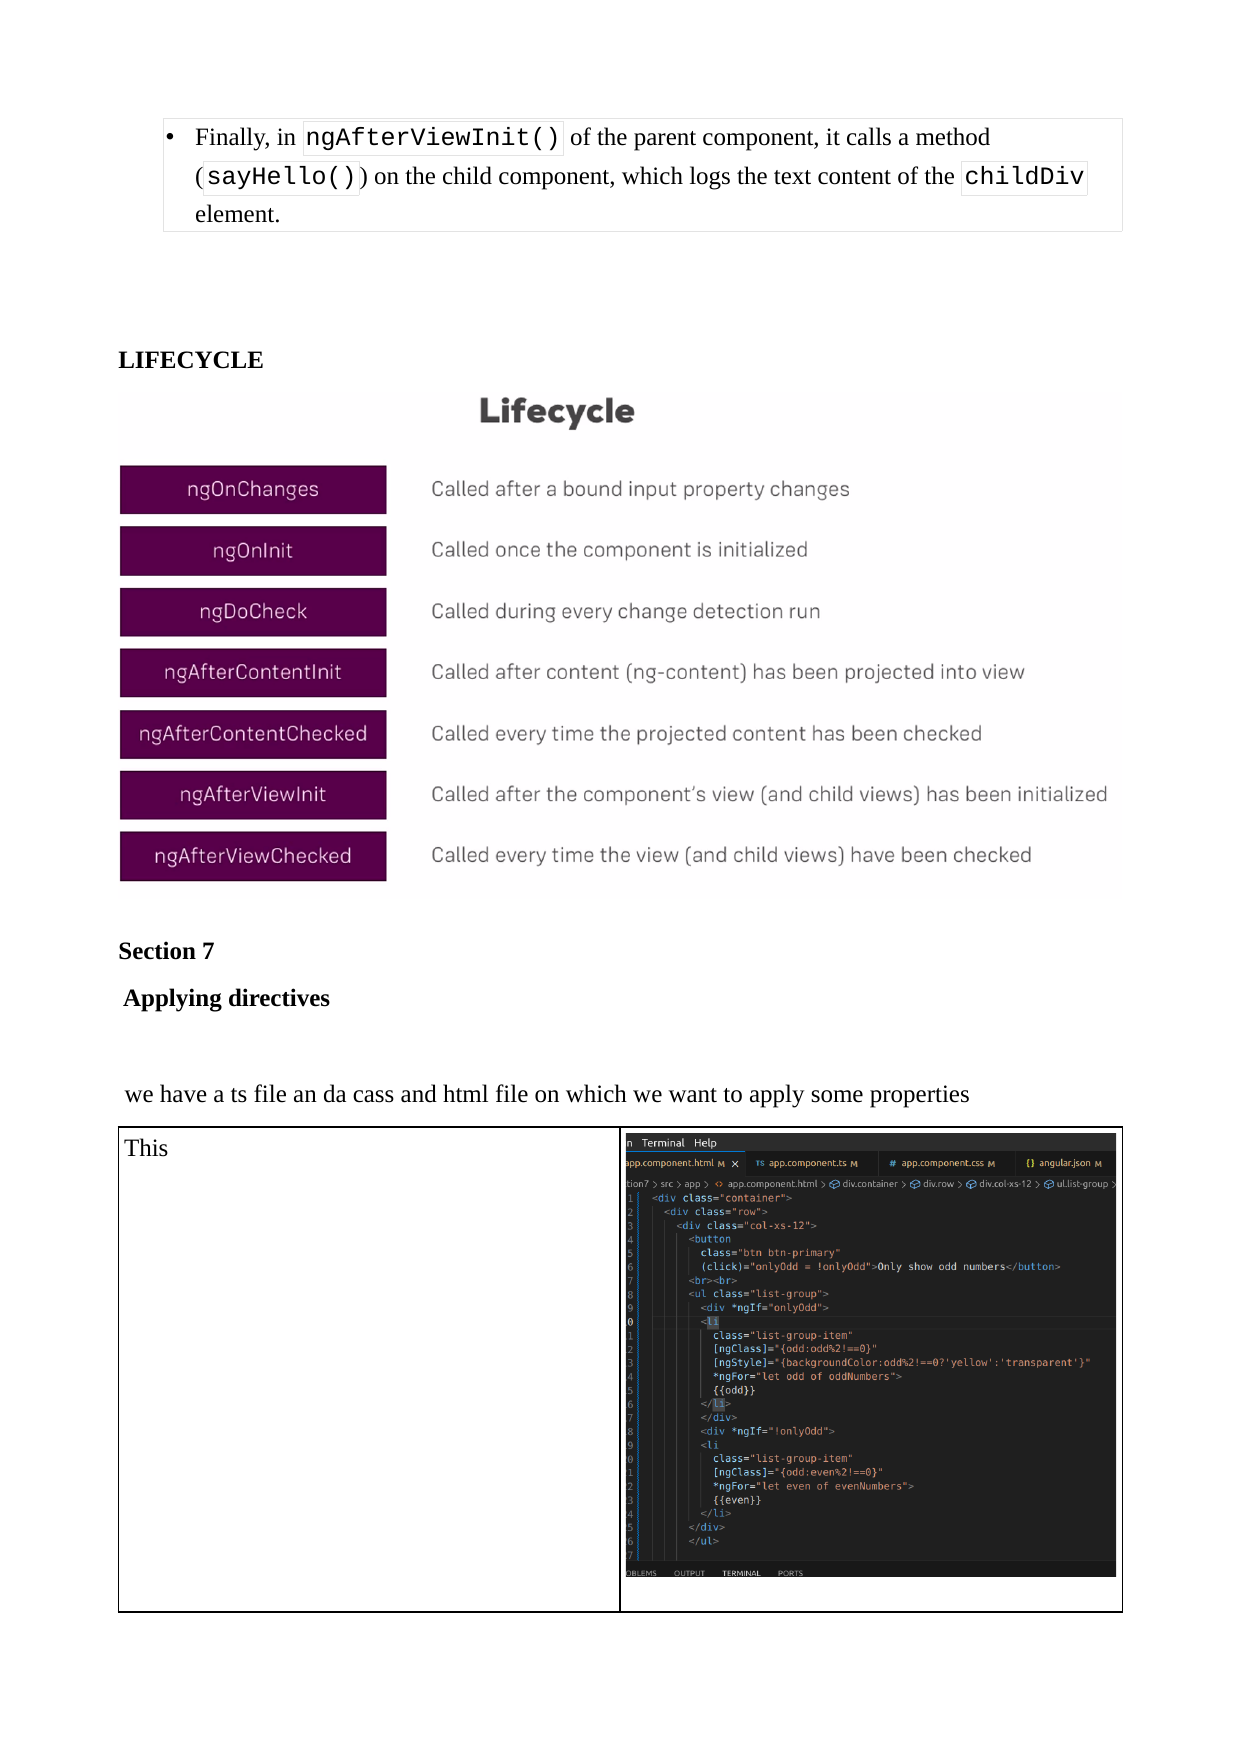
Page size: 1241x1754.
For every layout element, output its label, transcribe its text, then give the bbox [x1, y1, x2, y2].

text Applying directives [118, 983, 1122, 1012]
table_header [621, 1128, 1122, 1611]
picture [118, 392, 1123, 899]
picture [625, 1133, 1117, 1577]
text LIFECYCLE [118, 345, 1122, 374]
table_header This [119, 1128, 619, 1611]
list Finally, in ngAfterViewInit() of the parent component, it calls a method (sayHello()) on the child component, which logs the text content of the childDiv element. [164, 119, 1122, 231]
text we have a ts file an da cass and html file on which we want to apply some properties [118, 1079, 1122, 1107]
text Section 7 [118, 899, 1122, 965]
